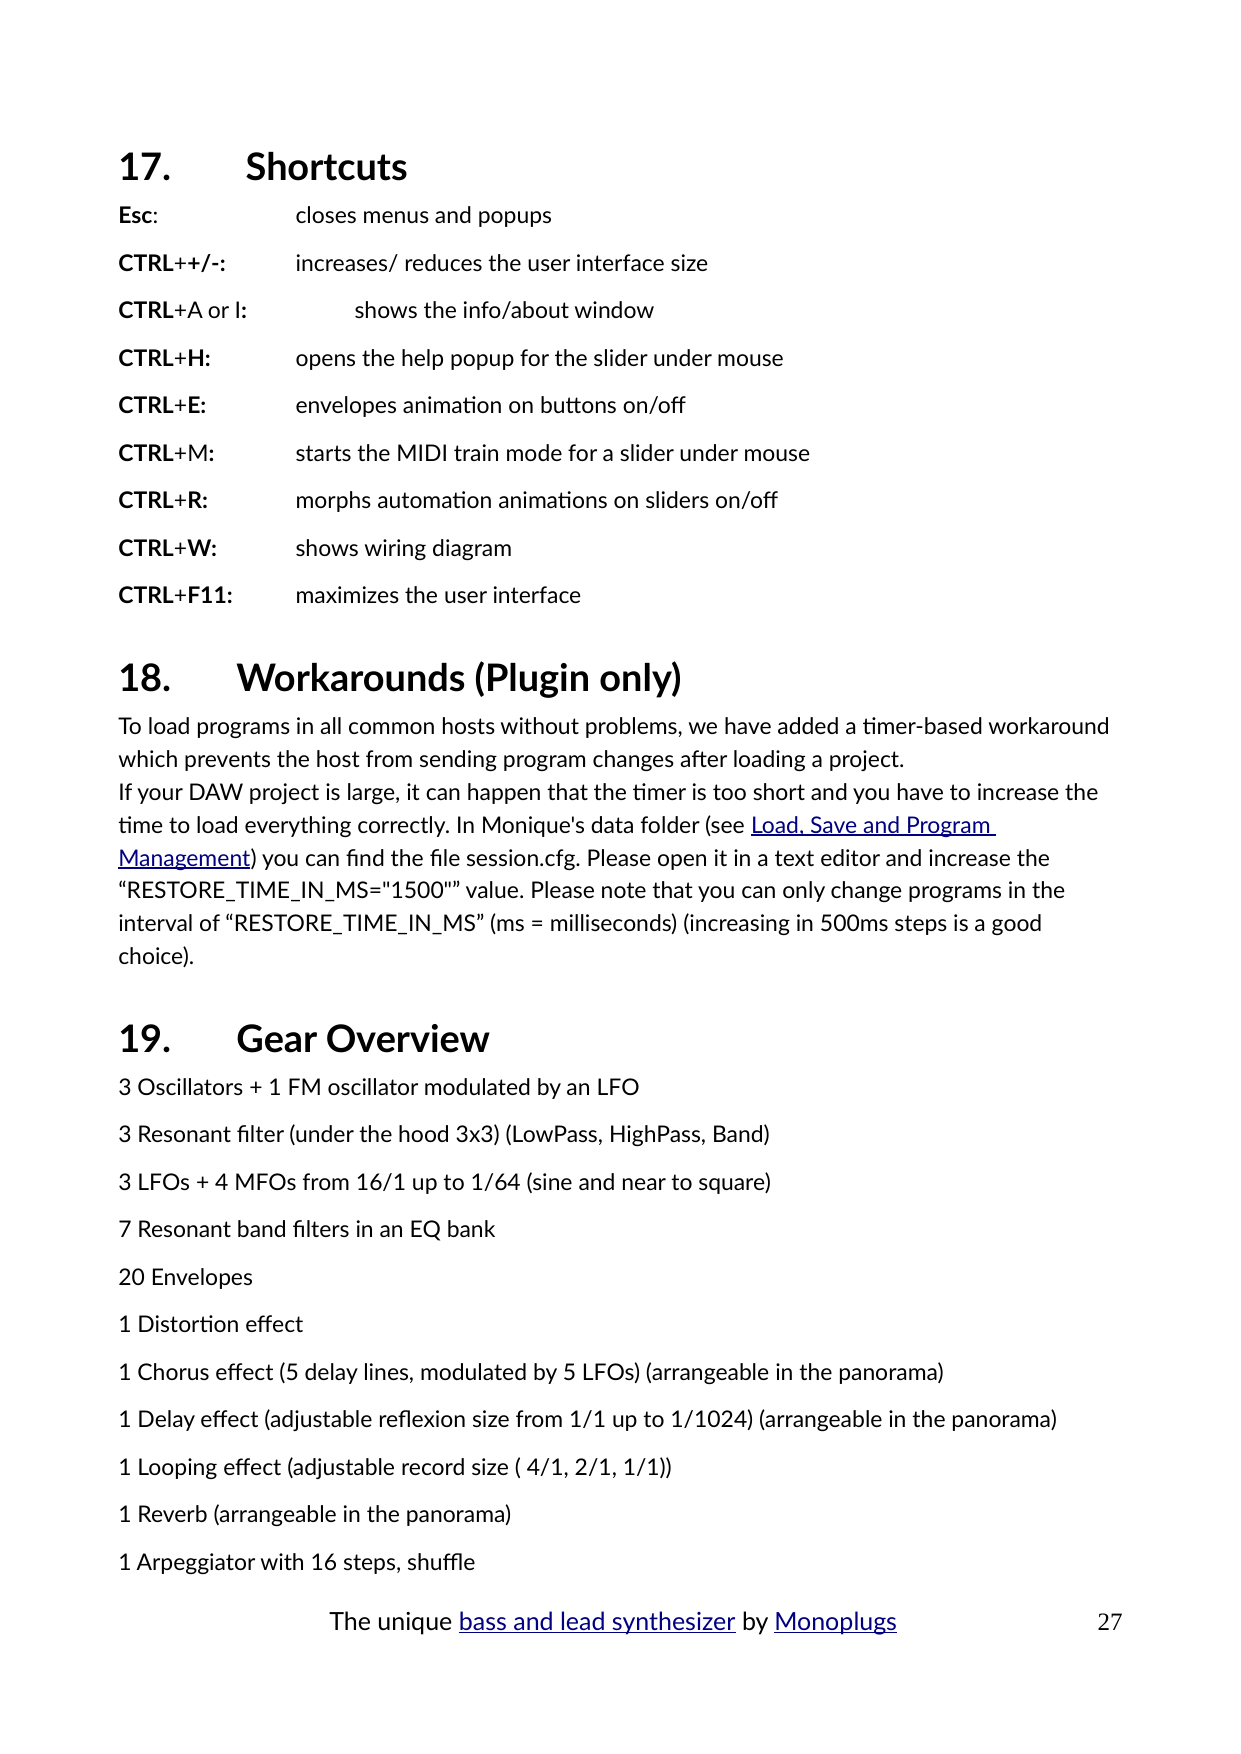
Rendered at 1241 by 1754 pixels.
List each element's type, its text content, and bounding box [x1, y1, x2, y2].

text 3 Resonant filter (under the hood 3x3) (LowPass, HighPass, Band) [118, 1120, 1122, 1148]
text 1 Delay effect (adjustable reflexion size from 1/1 up to 1/1024) (arrangeable in the panorama) [118, 1405, 1122, 1433]
text 3 Oscillators + 1 FM oscillator modulated by an LFO [118, 1073, 1122, 1100]
subtitle Workarounds (Plugin only) [118, 654, 1122, 699]
text 20 Envelopes [118, 1263, 1122, 1290]
text CTRL+A or I: shows the info/about window [118, 296, 1122, 324]
text 3 LFOs + 4 MFOs from 16/1 up to 1/64 (sine and near to square) [118, 1168, 1122, 1195]
text 1 Reverb (arrangeable in the panorama) [118, 1500, 1122, 1528]
subtitle Shortcuts [118, 143, 1122, 189]
text CTRL++/-: increases/ reduces the user interface size [118, 249, 1122, 276]
text 1 Arpeggiator with 16 steps, shuffle [118, 1548, 1122, 1575]
text CTRL+E: envelopes animation on buttons on/off [118, 391, 1122, 419]
subtitle Gear Overview [118, 1014, 1122, 1060]
text Esc: closes menus and popups [118, 201, 1122, 229]
text CTRL+R: morphs automation animations on sliders on/off [118, 486, 1122, 514]
text CTRL+M: starts the MIDI train mode for a slider under mouse [118, 439, 1122, 466]
text 7 Resonant band filters in an EQ bank [118, 1215, 1122, 1243]
text CTRL+F11: maximizes the user interface [118, 581, 1122, 609]
text 1 Chorus effect (5 delay lines, modulated by 5 LFOs) (arrangeable in the panorama) [118, 1358, 1122, 1385]
text 1 Distortion effect [118, 1310, 1122, 1338]
text CTRL+H: opens the help popup for the slider under mouse [118, 344, 1122, 371]
text To load programs in all common hosts without problems, we have added a timer-based workaround which prevents the host from sending program changes after loading a project. If your DAW project is large, it can happen that the timer is too short and you have to increase the time to load everything correctly. In Monique's data folder (see Load, Save and Program Management) you can find the file session.cfg. Please open it in a text editor and increase the “RESTORE_TIME_IN_MS="1500"” value. Please note that you can only change programs in the interval of “RESTORE_TIME_IN_MS” (ms = milliseconds) (increasing in 500ms steps is a good choice). [118, 712, 1122, 969]
text CTRL+W: shows wiring diagram [118, 534, 1122, 561]
text 1 Looping effect (adjustable record size ( 4/1, 2/1, 1/1)) [118, 1453, 1122, 1480]
